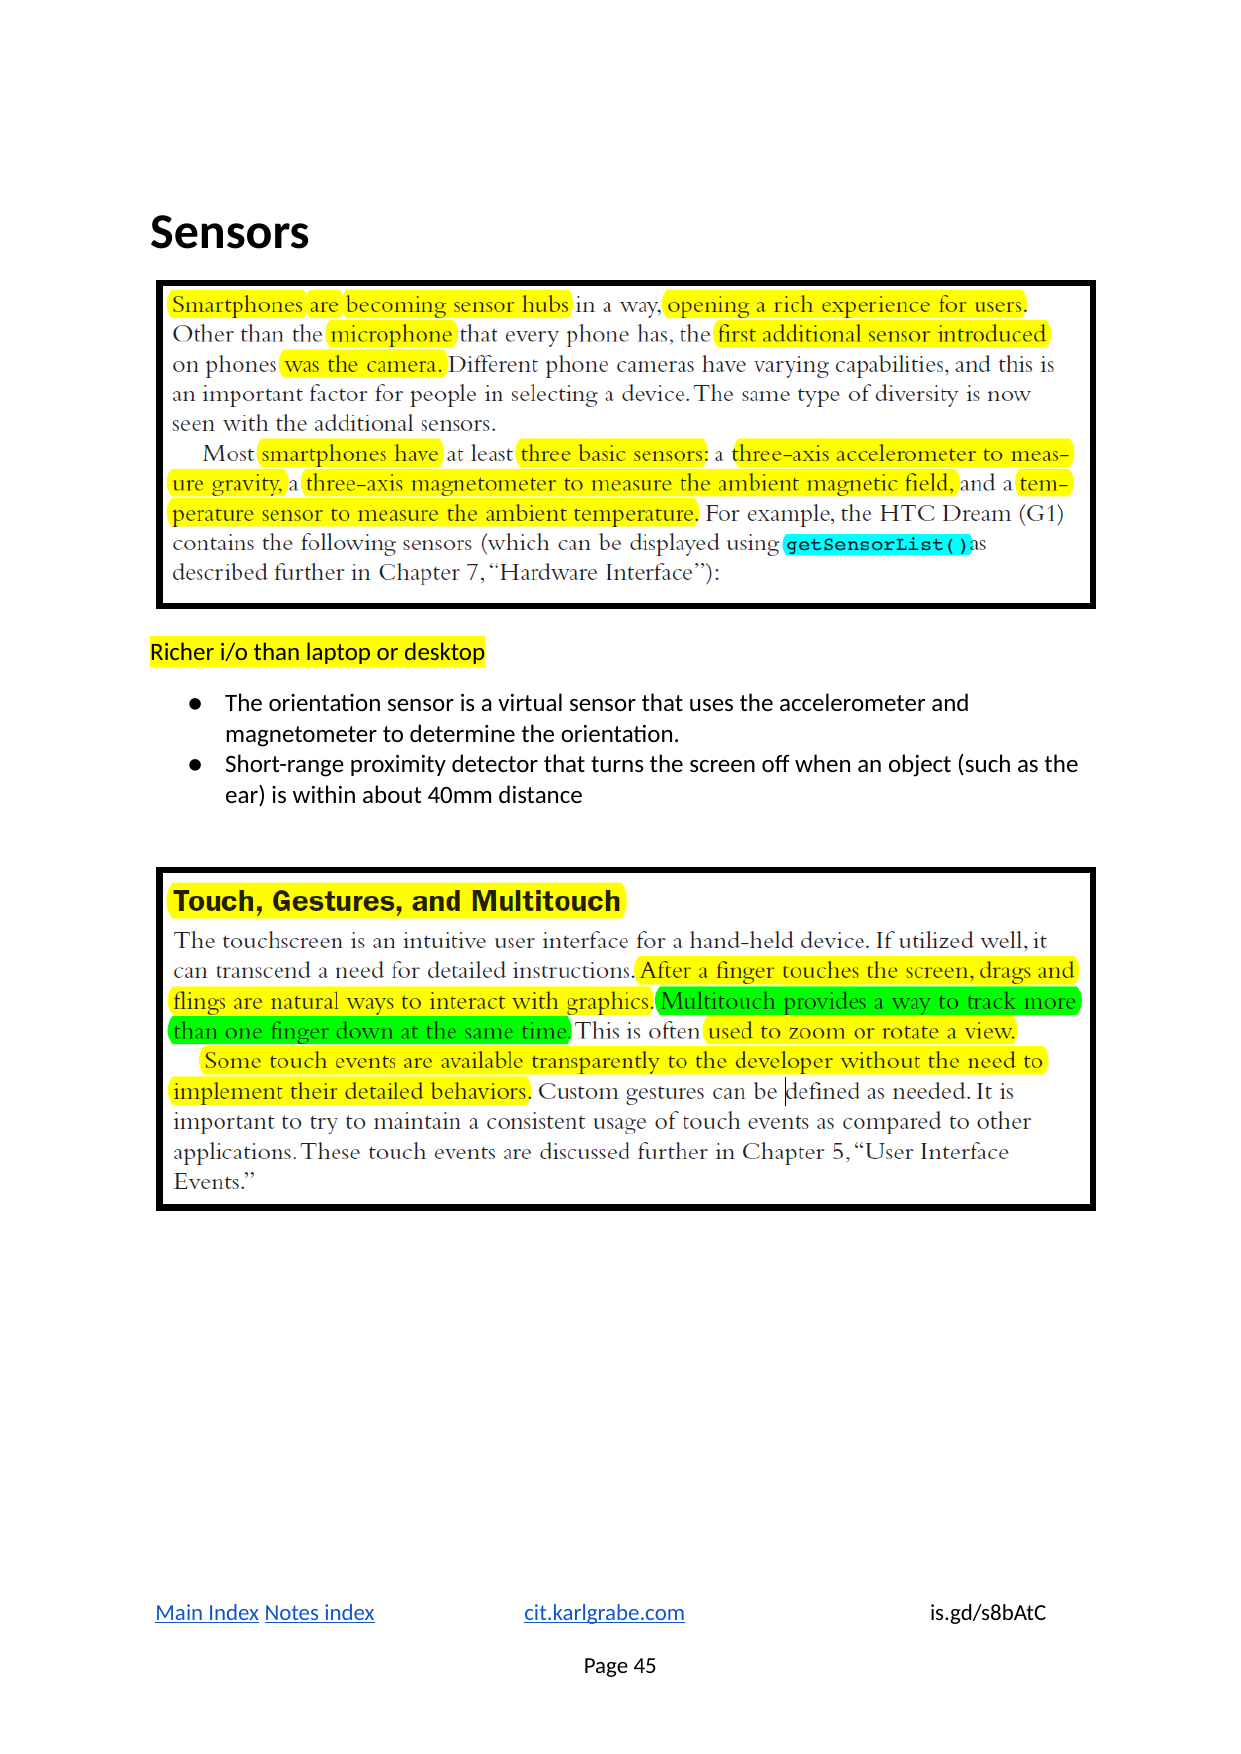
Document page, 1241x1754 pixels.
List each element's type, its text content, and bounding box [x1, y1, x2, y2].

list The orientation sensor is a virtual sensor that uses the accelerometer and magnetometer to determine the orientation. [187, 687, 1090, 748]
picture [163, 286, 1090, 603]
text Richer i/o than laptop or desktop [150, 636, 1090, 667]
list Short-range proximity detector that turns the screen off when an object (such as the ear) is within about 40mm distance [187, 748, 1090, 809]
picture [163, 873, 1090, 1204]
subtitle Sensors [150, 200, 1090, 261]
